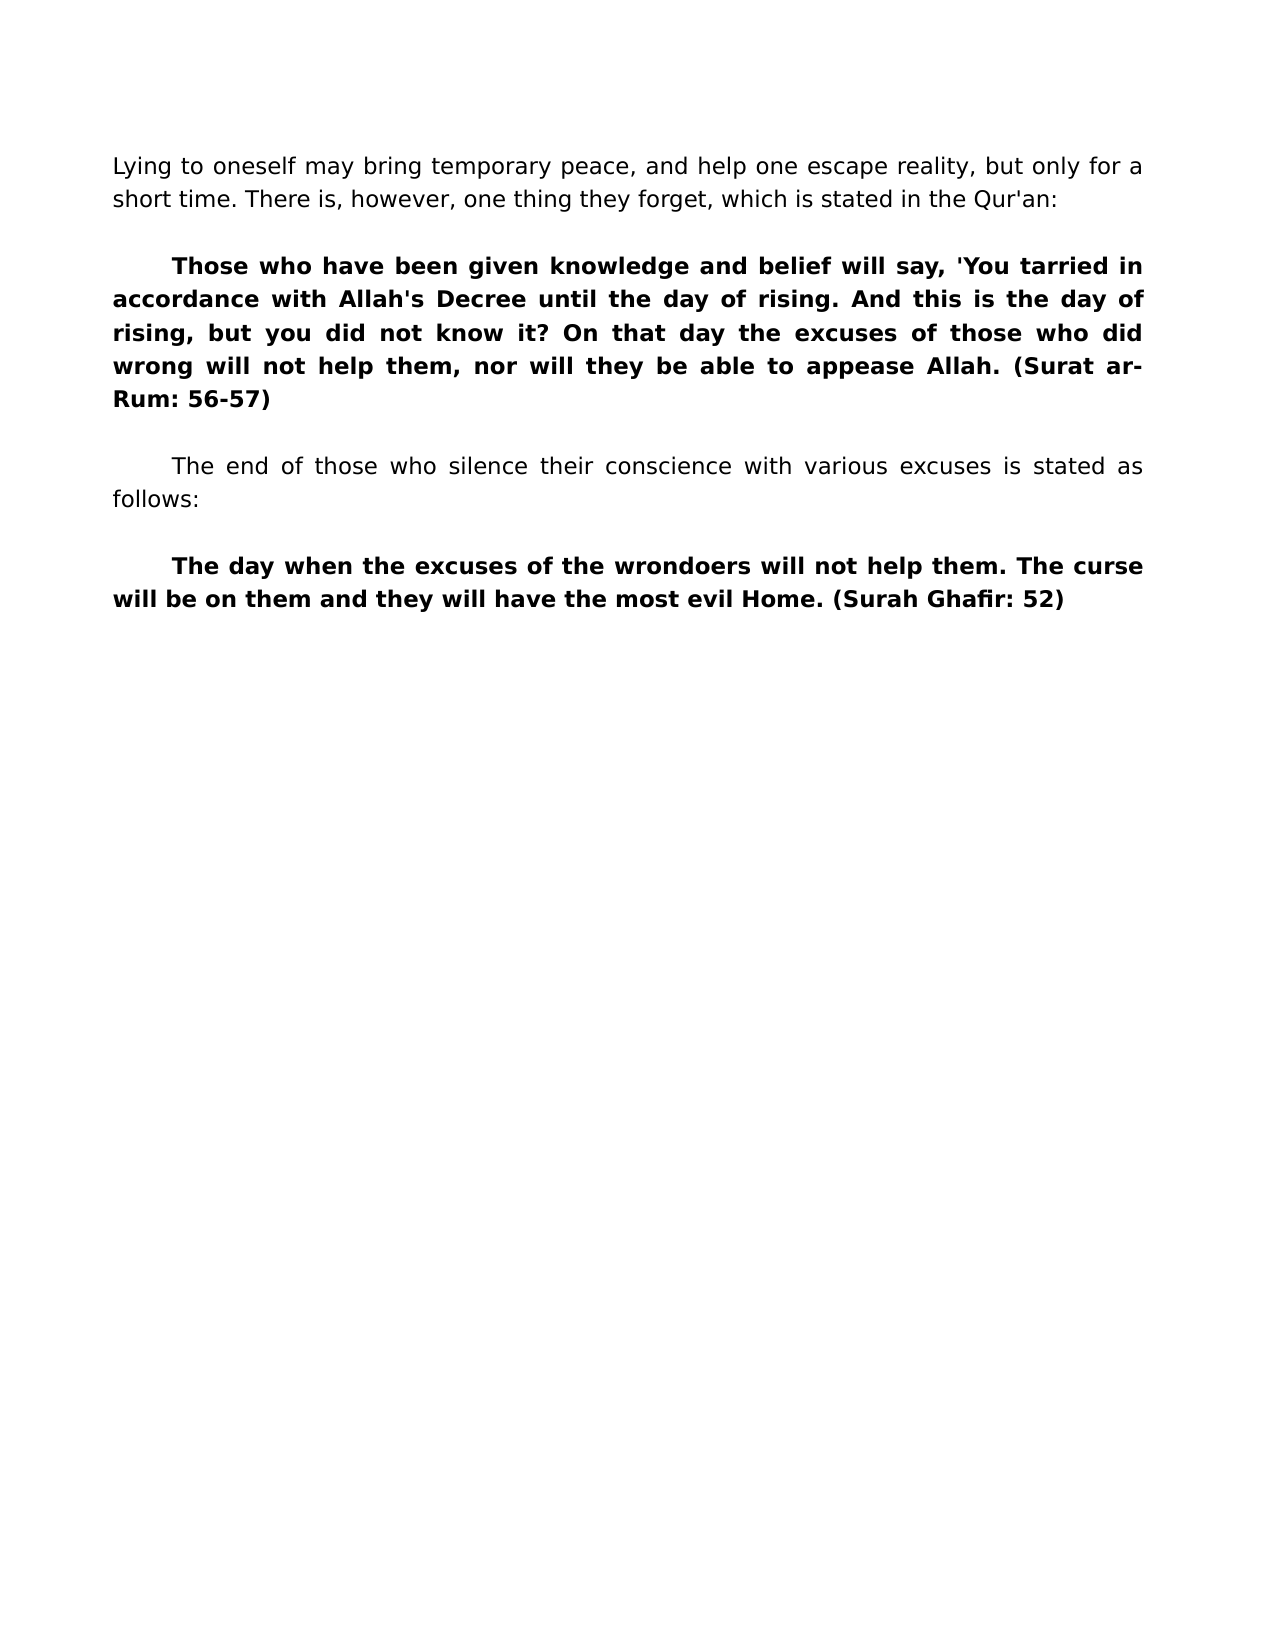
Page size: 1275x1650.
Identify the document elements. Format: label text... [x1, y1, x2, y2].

text The end of those who silence their conscience with various excuses is stated as follows: [112, 448, 1145, 514]
text Lying to oneself may bring temporary peace, and help one escape reality, but only for a short time. There is, however, one thing they forget, which is stated in the Qur'an: [112, 148, 1145, 214]
text Those who have been given knowledge and belief will say, 'You tarried in accordance with Allah's Decree until the day of rising. And this is the day of rising, but you did not know it? On that day the excuses of those who did wrong will not help them, nor will they be able to appease Allah. (Surat ar-Rum: 56-57) [112, 248, 1145, 414]
text The day when the excuses of the wrondoers will not help them. The curse will be on them and they will have the most evil Home. (Surah Ghafir: 52) [112, 548, 1145, 614]
